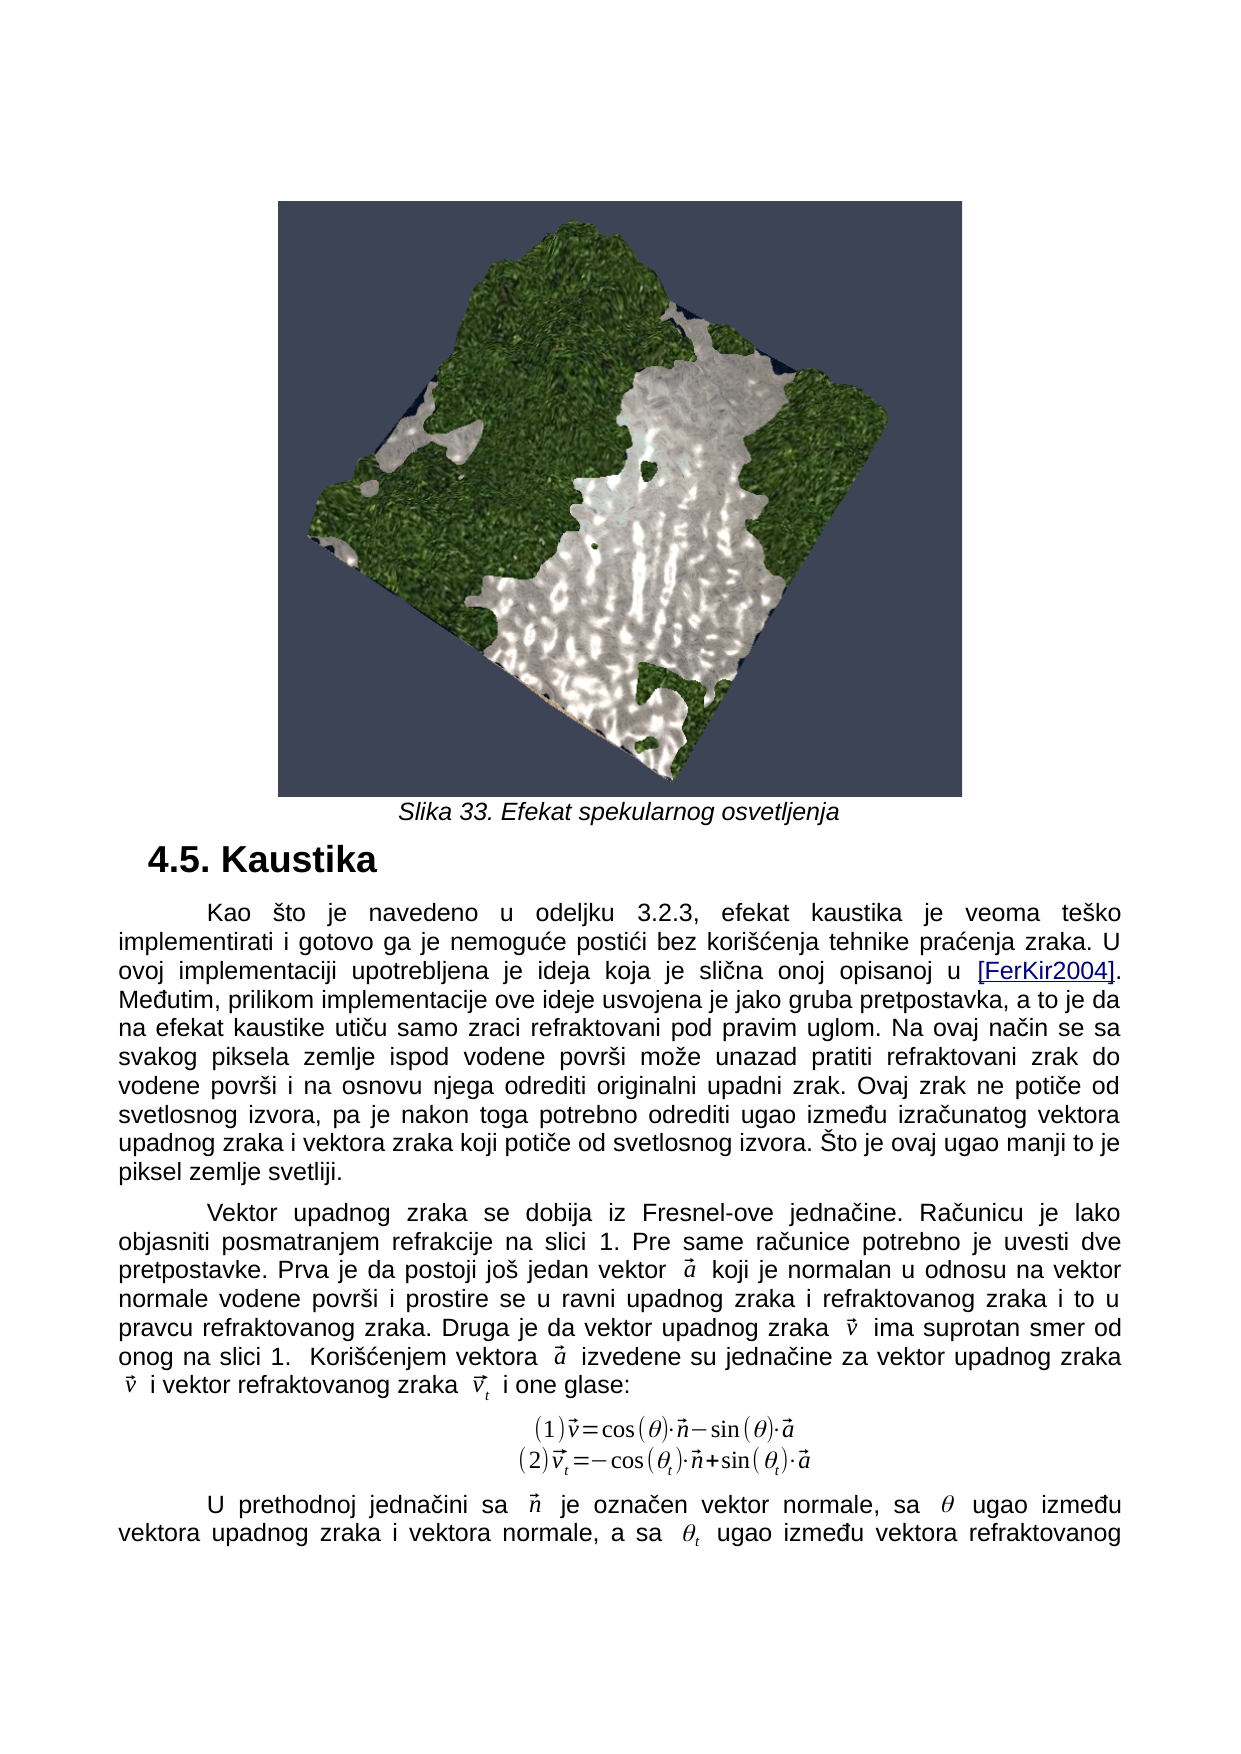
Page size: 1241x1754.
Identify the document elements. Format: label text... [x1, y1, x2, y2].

text Slika 33. Efekat spekularnog osvetljenja [278, 797, 962, 826]
picture [278, 201, 963, 797]
text Vektor upadnog zraka se dobija iz Fresnel-ove jednačine. Računicu je lako objasniti posmatranjem refrakcije na slici 1. Pre same računice potrebno je uvesti dve pretpostavke. Prva je da postoji još jedan vektor koji je normalan u odnosu na vektor normale vodene površi i prostire se u ravni upadnog zraka i refraktovanog zraka i to u pravcu refraktovanog zraka. Druga je da vektor upadnog zraka ima suprotan smer od onog na slici 1. Korišćenjem vektora izvedene su jednačine za vektor upadnog zraka i vektor refraktovanog zraka i one glase: [118, 1198, 1122, 1403]
text Kao što je navedeno u odeljku 3.2.3, efekat kaustika je veoma teško implementirati i gotovo ga je nemoguće postići bez korišćenja tehnike praćenja zraka. U ovoj implementaciji upotrebljena je ideja koja je slična onoj opisanoj u [FerKir2004]. Međutim, prilikom implementacije ove ideje usvojena je jako gruba pretpostavka, a to je da na efekat kaustike utiču samo zraci refraktovani pod pravim uglom. Na ovaj način se sa svakog piksela zemlje ispod vodene površi može unazad pratiti refraktovani zrak do vodene površi i na osnovu njega odrediti originalni upadni zrak. Ovaj zrak ne potiče od svetlosnog izvora, pa je nakon toga potrebno odrediti ugao između izračunatog vektora upadnog zraka i vektora zraka koji potiče od svetlosnog izvora. Što je ovaj ugao manji to je piksel zemlje svetliji. [118, 898, 1122, 1186]
subtitle Kaustika [148, 177, 1122, 881]
text U prethodnoj jednačini sa je označen vektor normale, sa ugao između vektora upadnog zraka i vektora normale, a sa ugao između vektora refraktovanog [118, 1489, 1122, 1551]
